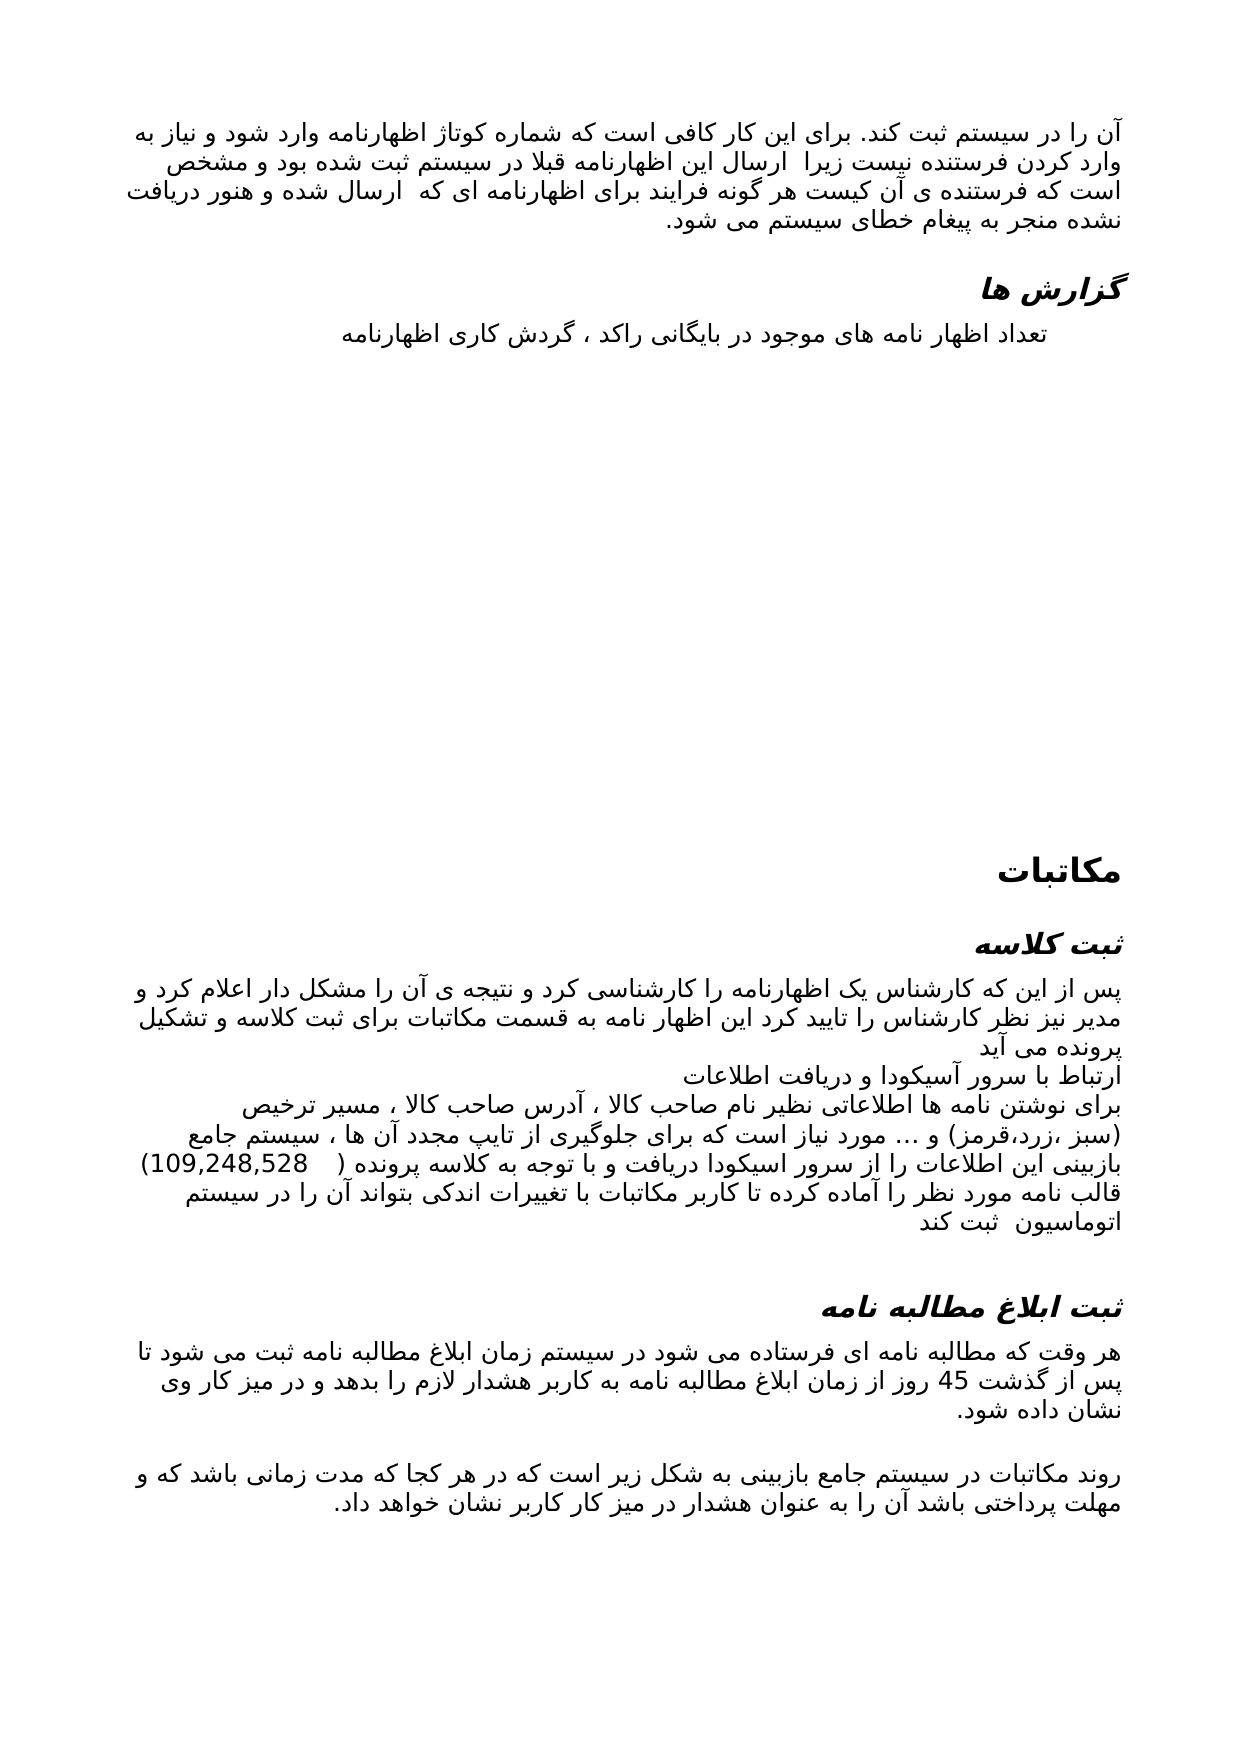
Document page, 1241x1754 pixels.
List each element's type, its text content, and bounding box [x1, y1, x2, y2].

text هر وقت که مطالبه نامه ای فرستاده می شود در سیستم زمان ابلاغ مطالبه نامه ثبت می شود تا پس از گذشت 45 روز از زمان ابلاغ مطالبه نامه به کاربر هشدار لازم را بدهد و در میز کار وی نشان داده شود. [118, 1337, 1122, 1425]
text ارتباط با سرور آسیکودا و دریافت اطلاعات [118, 1062, 1122, 1091]
text روند مکاتبات در سیستم جامع بازبینی به شکل زیر است که در هر کجا که مدت زمانی باشد که و مهلت پرداختی باشد آن را به عنوان هشدار در میز کار کاربر نشان خواهد داد. [118, 1459, 1122, 1517]
text پس از این که کارشناس یک اظهارنامه را کارشناسی کرد و نتیجه ی آن را مشکل دار اعلام کرد و مدیر نیز نظر کارشناس را تایید کرد این اظهار نامه به قسمت مکاتبات برای ثبت کلاسه و تشکیل پرونده می آید [118, 974, 1122, 1062]
text برای نوشتن نامه ها اطلاعاتی نظیر نام صاحب کالا ، آدرس صاحب کالا ، مسیر ترخیص (سبز ،زرد،قرمز) و … مورد نیاز است که برای جلوگیری از تایپ مجدد آن ها ، سیستم جامع بازبینی این اطلاعات را از سرور اسیکودا دریافت و با توجه به ‪کلاسه پرونده (109,248,528) قالب نامه مورد نظر را آماده کرده تا کاربر مکاتبات با تغییرات اندکی بتواند آن را در سیستم اتوماسیون ثبت کند [118, 1091, 1122, 1237]
text تعداد اظهار نامه های موجود در بایگانی راکد ، گردش کاری اظهارنامه [118, 319, 1122, 348]
subtitle ثبت کلاسه [118, 928, 1122, 962]
subtitle مکاتبات [118, 851, 1122, 890]
text ‬ [118, 1237, 1122, 1266]
subtitle گزارش ها [118, 272, 1122, 306]
subtitle ‬ثبت ابلاغ مطالبه نامه [118, 1291, 1122, 1325]
text هرگاه که اظهارنامه ای که به سایر دوایر فرستاده شده پس آورده می شود کاربر بایگانی راکد باید آن را در سیستم ثبت کند. برای این کار کافی است که شماره کوتاژ اظهارنامه وارد شود و نیاز به وارد کردن فرستنده نیست زیرا ارسال این اظهارنامه قبلا در سیستم ثبت شده بود و مشخص است که فرستنده ی آن کیست هر گونه فرایند برای اظهارنامه ای که ارسال شده و هنور دریافت نشده منجر به پیغام خطای سیستم می شود. [118, 118, 1122, 235]
